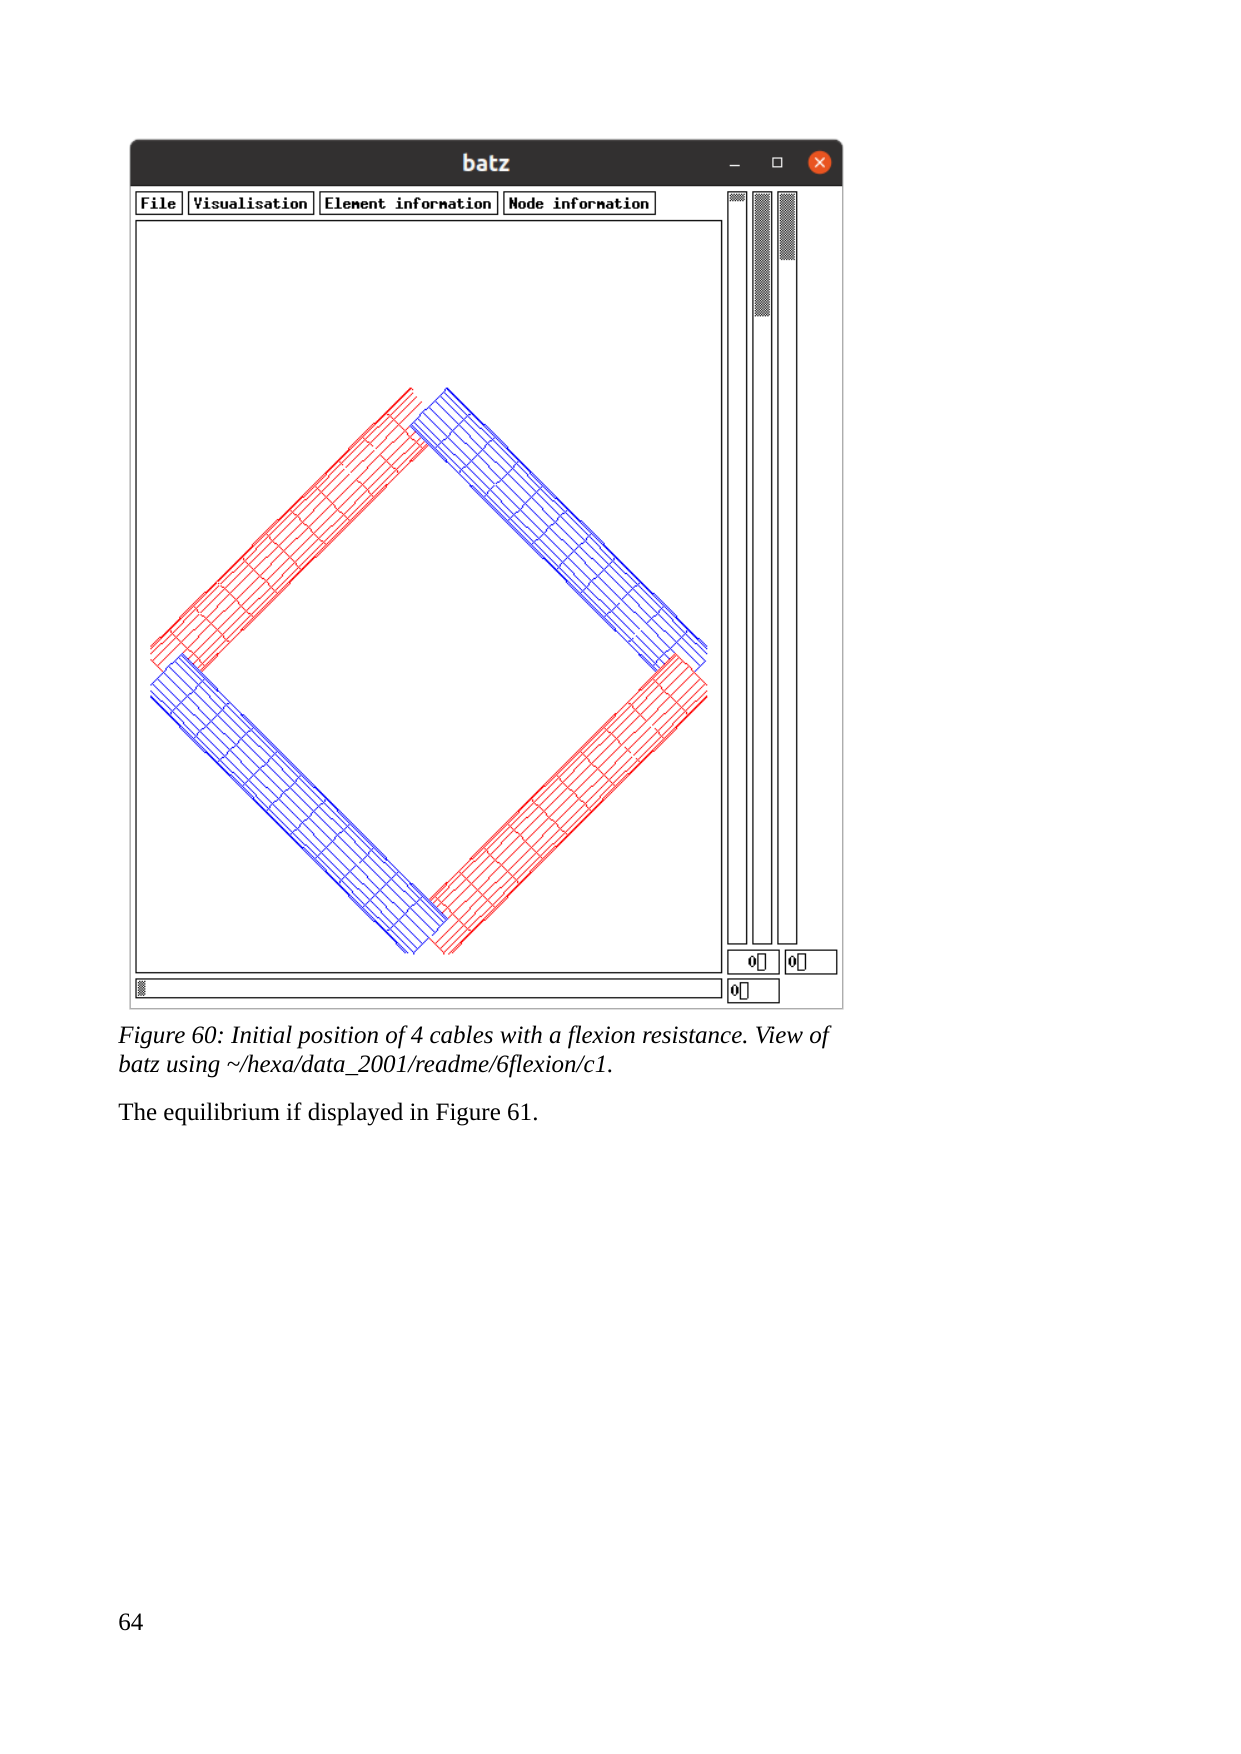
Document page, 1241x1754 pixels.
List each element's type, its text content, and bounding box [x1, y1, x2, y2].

text The equilibrium if displayed in Figure 61. [118, 1097, 1122, 1126]
picture [118, 130, 855, 1021]
text Figure 60: Initial position of 4 cables with a flexion resistance. View of batz using ~/hexa/data_2001/readme/6flexion/c1. [118, 1021, 854, 1078]
